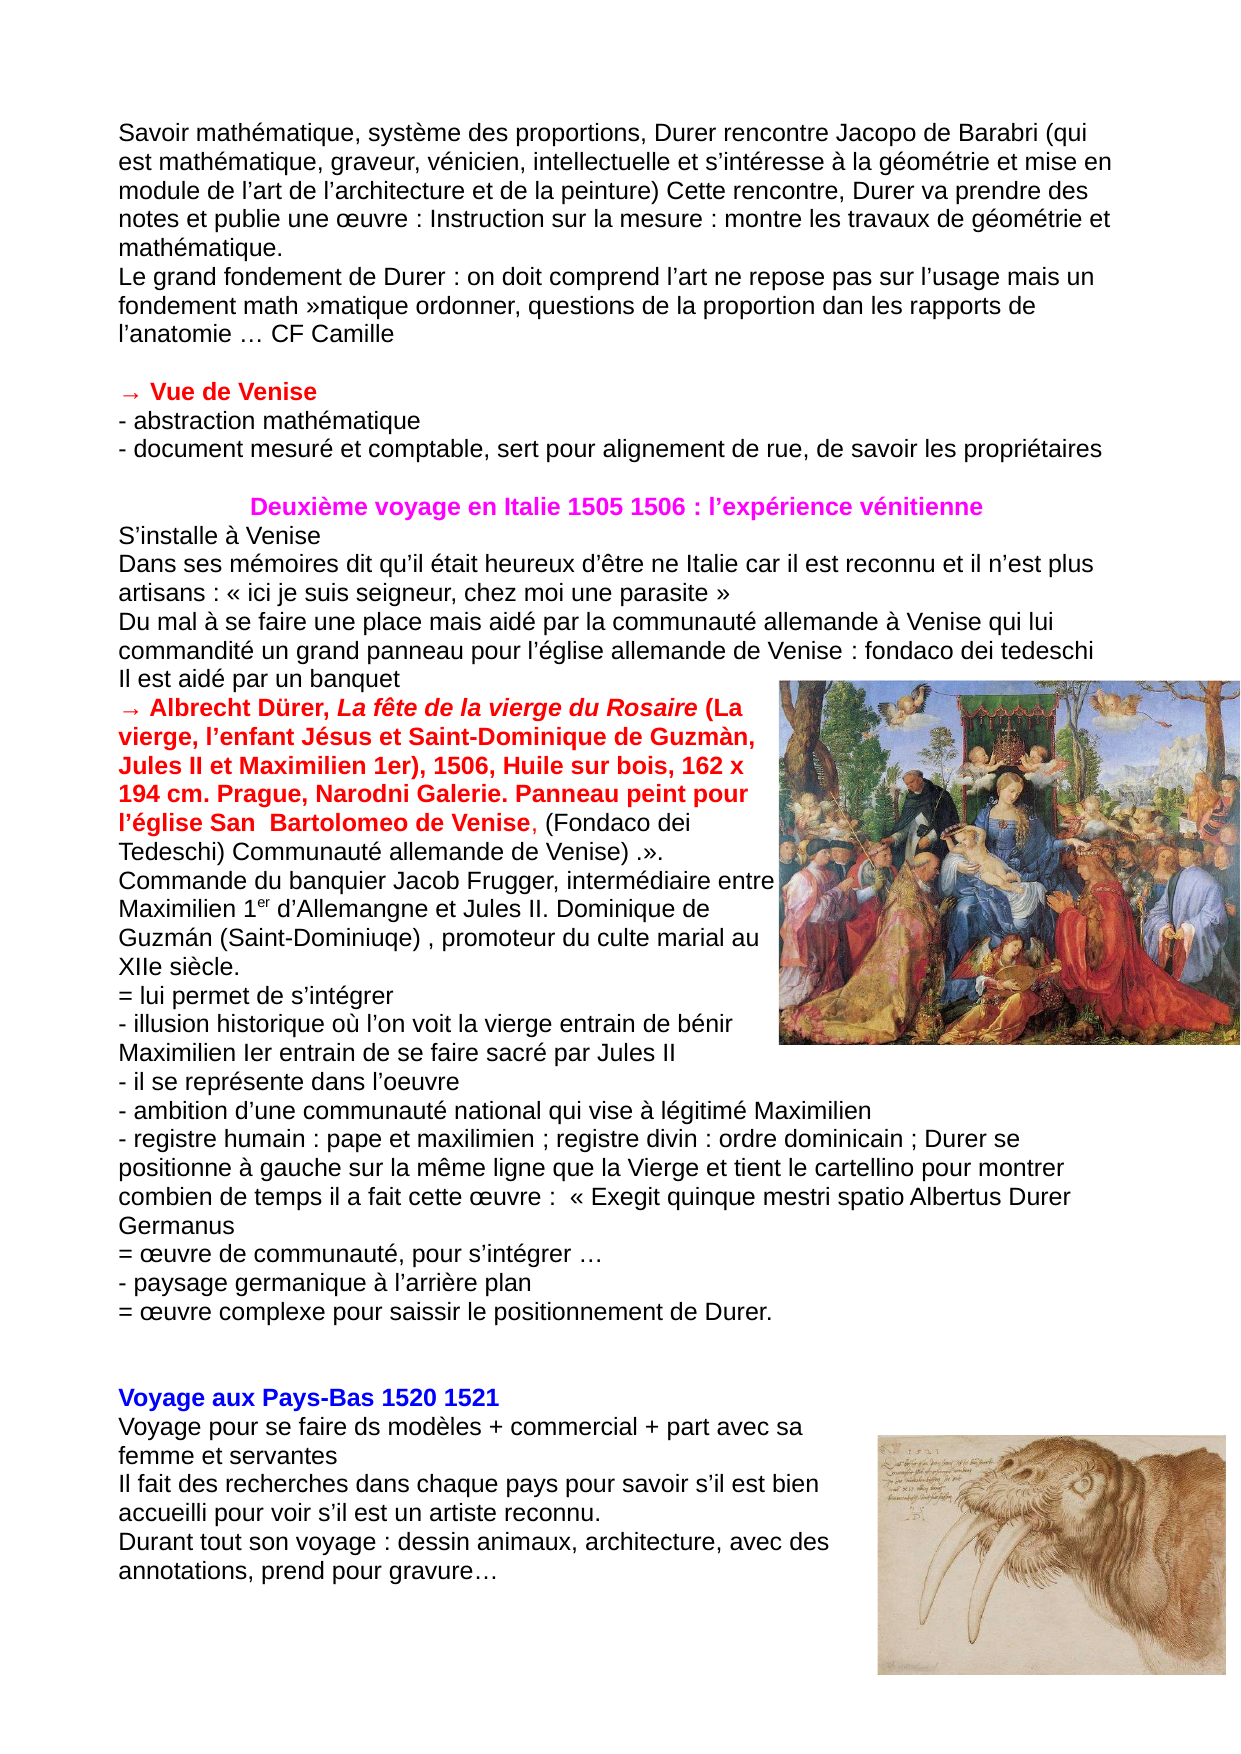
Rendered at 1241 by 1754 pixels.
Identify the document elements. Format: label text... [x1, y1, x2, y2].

text Dans ses mémoires dit qu’il était heureux d’être ne Italie car il est reconnu et il n’est plus artisans : « ici je suis seigneur, chez moi une parasite » [118, 549, 1122, 607]
text - paysage germanique à l’arrière plan [118, 1268, 1122, 1297]
text Voyage pour se faire ds modèles + commercial + part avec sa femme et servantes [118, 1412, 1122, 1469]
text Il est aidé par un banquet [118, 664, 1122, 693]
text - ambition d’une communauté national qui vise à légitimé Maximilien [118, 1096, 1122, 1124]
text - illusion historique où l’on voit la vierge entrain de bénir Maximilien Ier entrain de se faire sacré par Jules II [118, 1009, 1122, 1067]
text → Albrecht Dürer, La fête de la vierge du Rosaire (La vierge, l’enfant Jésus et Saint-Dominique de Guzmàn, Jules II et Maximilien 1er), 1506, Huile sur bois, 162 x 194 cm. Prague, Narodni Galerie. Panneau peint pour l’église San Bartolomeo de Venise, (Fondaco dei Tedeschi) Communauté allemande de Venise) .». [118, 693, 778, 866]
text S’installe à Venise [118, 521, 1122, 549]
text Du mal à se faire une place mais aidé par la communauté allemande à Venise qui lui commandité un grand panneau pour l’église allemande de Venise : fondaco dei tedeschi [118, 607, 1122, 664]
text = œuvre complexe pour saissir le positionnement de Durer. [118, 1297, 1122, 1326]
text Savoir mathématique, système des proportions, Durer rencontre Jacopo de Barabri (qui est mathématique, graveur, vénicien, intellectuelle et s’intéresse à la géométrie et mise en module de l’art de l’architecture et de la peinture) Cette rencontre, Durer va prendre des notes et publie une œuvre : Instruction sur la mesure : montre les travaux de géométrie et mathématique. [118, 118, 1122, 262]
text Il fait des recherches dans chaque pays pour savoir s’il est bien accueilli pour voir s’il est un artiste reconnu. [118, 1469, 877, 1527]
picture [877, 1435, 1226, 1675]
text Durant tout son voyage : dessin animaux, architecture, avec des annotations, prend pour gravure… [118, 1527, 877, 1584]
text Le grand fondement de Durer : on doit comprend l’art ne repose pas sur l’usage mais un fondement math »matique ordonner, questions de la proportion dan les rapports de l’anatomie … CF Camille [118, 262, 1122, 348]
text - document mesuré et comptable, sert pour alignement de rue, de savoir les propriétaires [118, 434, 1122, 463]
text - registre humain : pape et maxilimien ; registre divin : ordre dominicain ; Durer se positionne à gauche sur la même ligne que la Vierge et tient le cartellino pour montrer combien de temps il a fait cette œuvre : « Exegit quinque mestri spatio Albertus Durer Germanus [118, 1124, 1122, 1239]
text - il se représente dans l’oeuvre [118, 1067, 1122, 1096]
text - abstraction mathématique [118, 406, 1122, 434]
text Deuxième voyage en Italie 1505 1506 : l’expérience vénitienne [118, 492, 1122, 521]
text = œuvre de communauté, pour s’intégrer … [118, 1239, 1122, 1268]
text → Vue de Venise [118, 377, 1122, 406]
picture [778, 680, 1241, 1045]
text Voyage aux Pays-Bas 1520 1521 [118, 1383, 1122, 1412]
text Commande du banquier Jacob Frugger, intermédiaire entre Maximilien 1er d’Allemangne et Jules II. Dominique de Guzmán (Saint-Dominiuqe) , promoteur du culte marial au XIIe siècle. [118, 866, 778, 981]
text = lui permet de s’intégrer [118, 981, 778, 1009]
